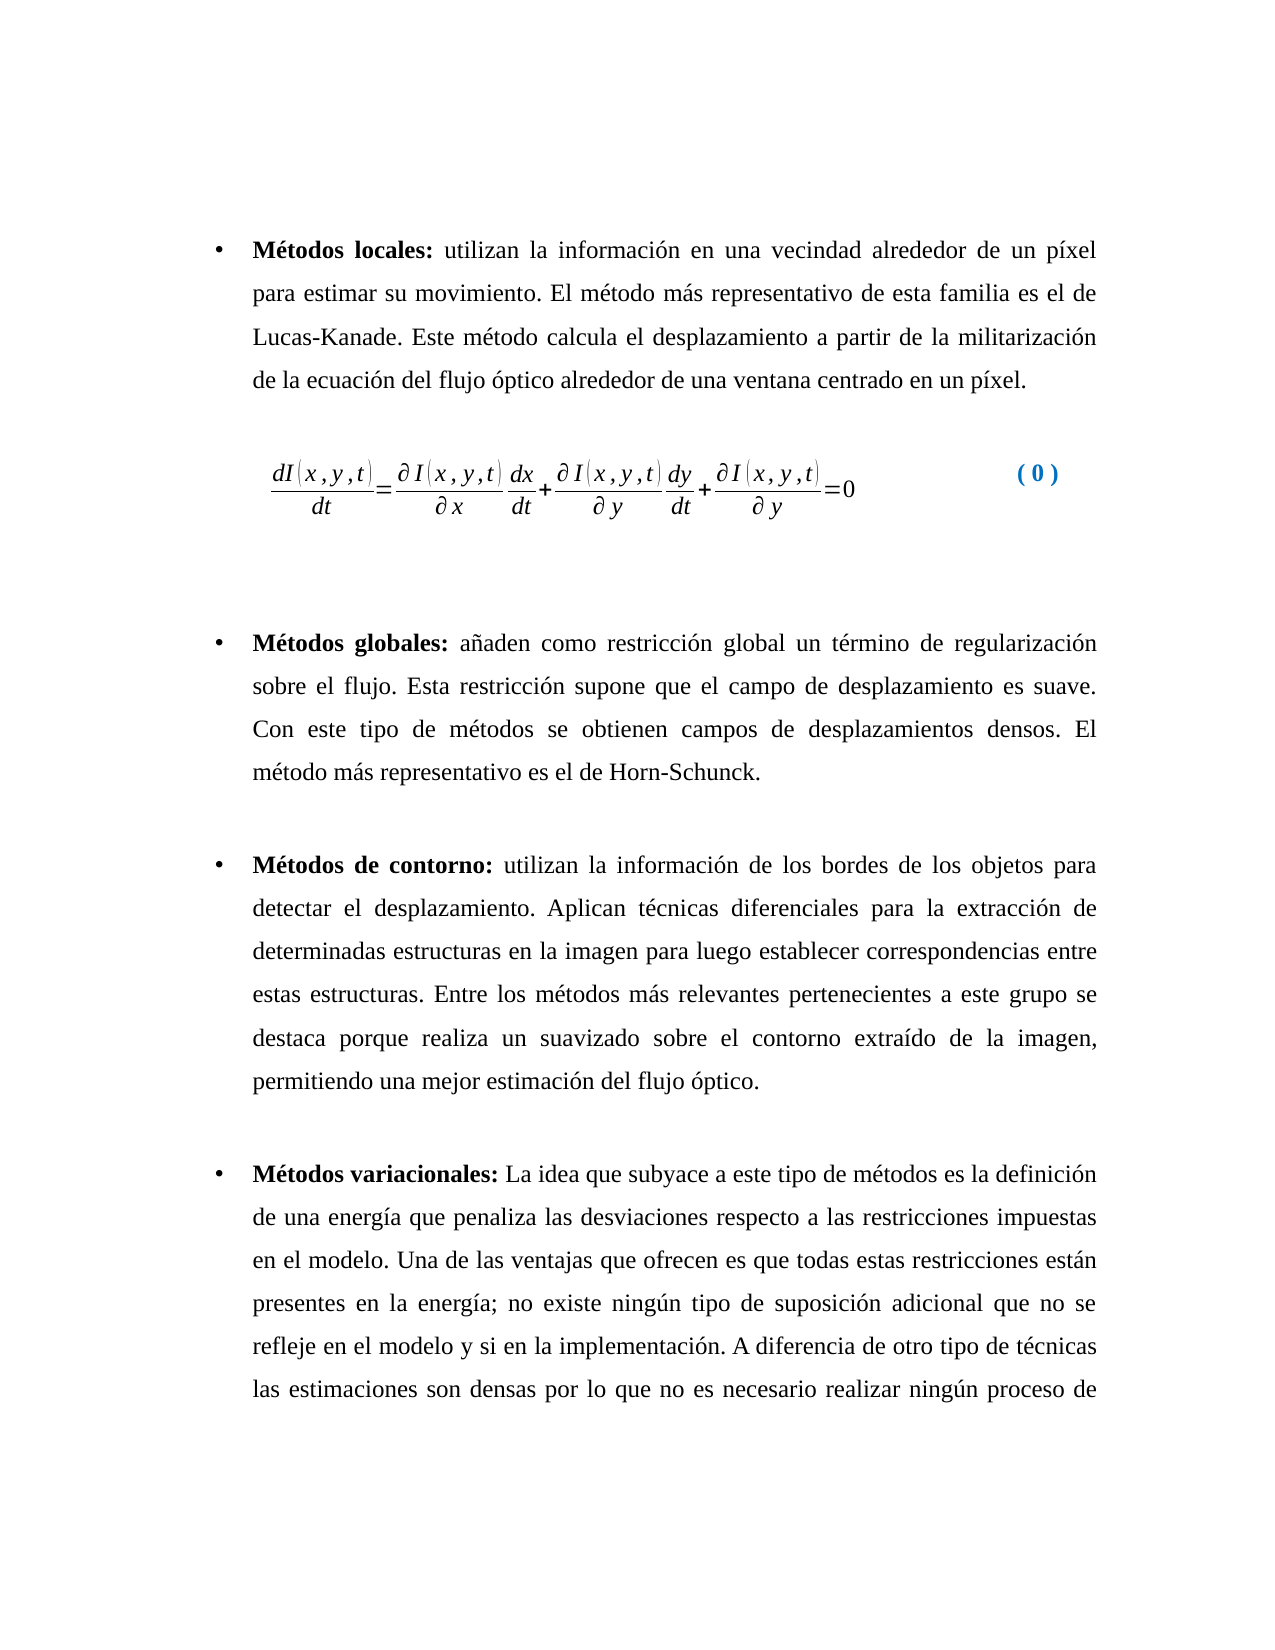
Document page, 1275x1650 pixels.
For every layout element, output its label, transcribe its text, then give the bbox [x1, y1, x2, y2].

table_header [165, 458, 968, 534]
list Métodos globales: añaden como restricción global un término de regularización sobre el flujo. Esta restricción supone que el campo de desplazamiento es suave. Con este tipo de métodos se obtienen campos de desplazamientos densos. El método más representativo es el de Horn-Schunck. [215, 628, 1098, 786]
list Métodos de contorno: utilizan la información de los bordes de los objetos para detectar el desplazamiento. Aplican técnicas diferenciales para la extracción de determinadas estructuras en la imagen para luego establecer correspondencias entre estas estructuras. Entre los métodos más relevantes pertenecientes a este grupo se destaca porque realiza un suavizado sobre el contorno extraído de la imagen, permitiendo una mejor estimación del flujo óptico. [215, 850, 1098, 1094]
list Métodos locales: utilizan la información en una vecindad alrededor de un píxel para estimar su movimiento. El método más representativo de esta familia es el de Lucas-Kanade. Este método calcula el desplazamiento a partir de la militarización de la ecuación del flujo óptico alrededor de una ventana centrado en un píxel. [215, 235, 1098, 393]
list Métodos variacionales: La idea que subyace a este tipo de métodos es la definición de una energía que penaliza las desviaciones respecto a las restricciones impuestas en el modelo. Una de las ventajas que ofrecen es que todas estas restricciones están presentes en la energía; no existe ningún tipo de suposición adicional que no se refleje en el modelo y si en la implementación. A diferencia de otro tipo de técnicas las estimaciones son densas por lo que no es necesario realizar ningún proceso de [215, 1159, 1098, 1403]
table_header ( 0 ) [968, 458, 1128, 534]
